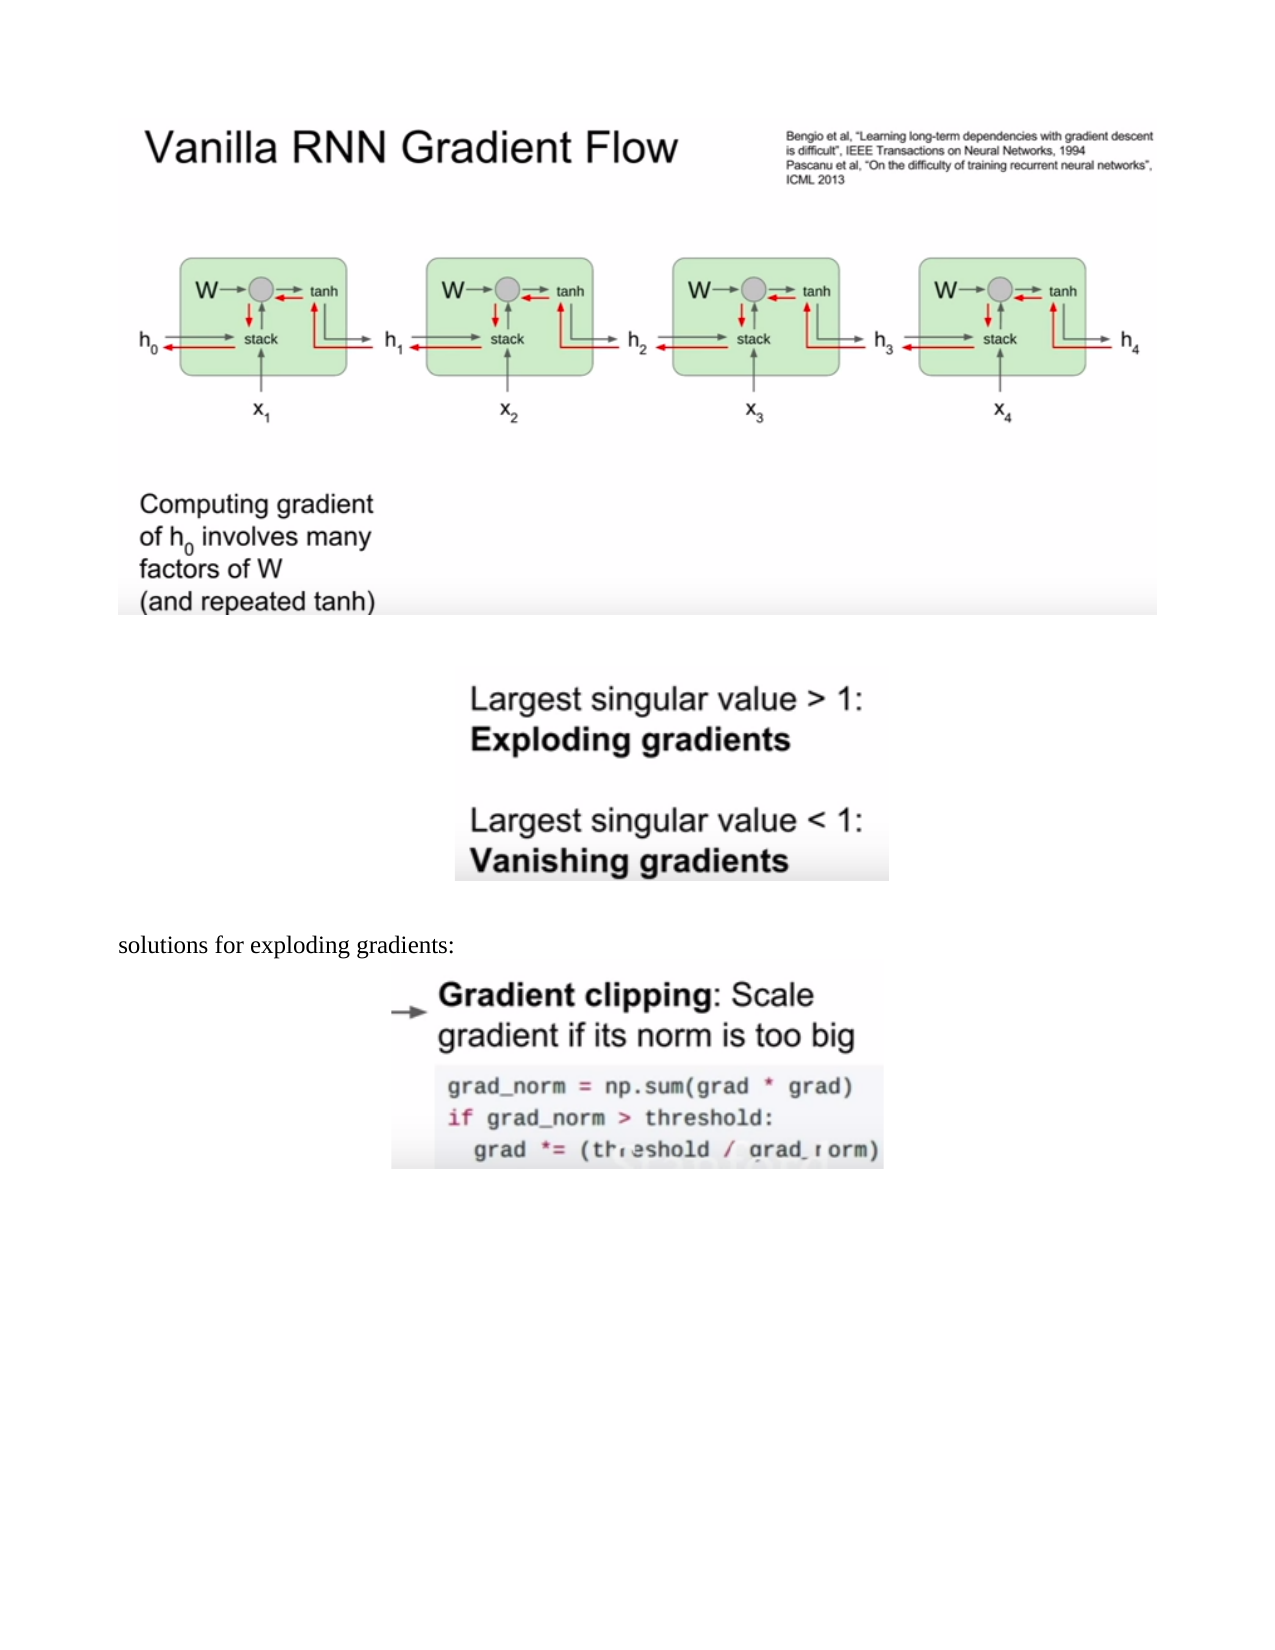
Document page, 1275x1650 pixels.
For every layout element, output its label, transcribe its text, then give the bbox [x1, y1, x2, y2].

text solutions for exploding gradients: [118, 930, 1157, 959]
picture [118, 118, 1157, 615]
picture [391, 959, 884, 1169]
picture [454, 666, 889, 881]
